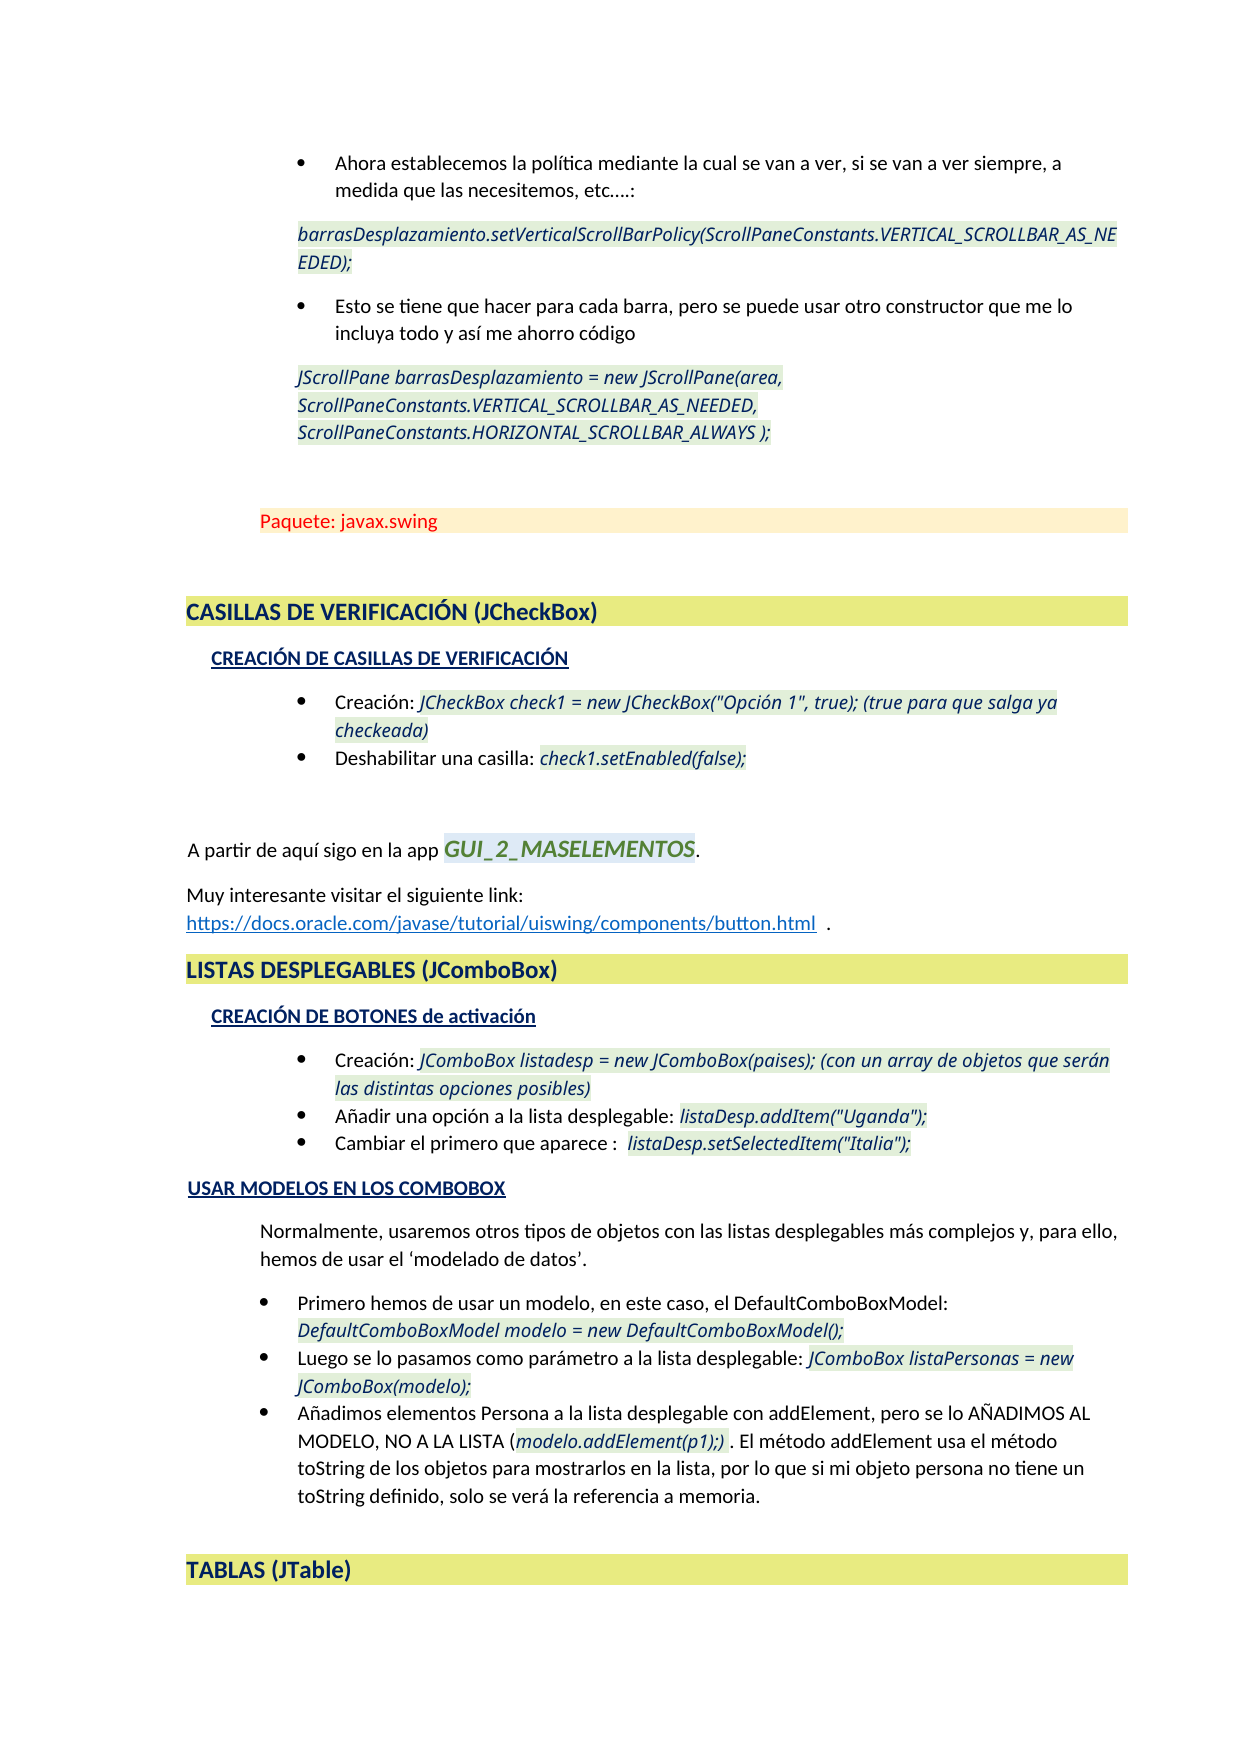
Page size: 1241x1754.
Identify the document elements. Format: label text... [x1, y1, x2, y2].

list Creación: JComboBox listadesp = new JComboBox(paises); (con un array de objetos que serán las distintas opciones posibles) [297, 1048, 1128, 1101]
text TABLAS (JTable) [186, 1554, 1128, 1585]
text LISTAS DESPLEGABLES (JComboBox) [186, 954, 1128, 984]
text A partir de aquí sigo en la app GUI_2_MASELEMENTOS. [187, 833, 1128, 863]
text JScrollPane barrasDesplazamiento = new JScrollPane(area, ScrollPaneConstants.VERTICAL_SCROLLBAR_AS_NEEDED, ScrollPaneConstants.HORIZONTAL_SCROLLBAR_ALWAYS ); [297, 364, 1128, 445]
text Muy interesante visitar el siguiente link: https://docs.oracle.com/javase/tutorial/uiswing/components/button.html . [186, 883, 1128, 935]
list Esto se tiene que hacer para cada barra, pero se puede usar otro constructor que me lo incluya todo y así me ahorro código [297, 293, 1128, 346]
list Ahora establecemos la política mediante la cual se van a ver, si se van a ver siempre, a medida que las necesitemos, etc….: [297, 150, 1128, 203]
text CASILLAS DE VERIFICACIÓN (JCheckBox) [186, 596, 1128, 626]
list Añadir una opción a la lista desplegable: listaDesp.addItem("Uganda"); [297, 1103, 1128, 1128]
text CREACIÓN DE CASILLAS DE VERIFICACIÓN [187, 646, 1128, 671]
list Luego se lo pasamos como parámetro a la lista desplegable: JComboBox listaPersonas = new JComboBox(modelo); [260, 1345, 1128, 1398]
text Normalmente, usaremos otros tipos de objetos con las listas desplegables más complejos y, para ello, hemos de usar el ‘modelado de datos’. [260, 1219, 1128, 1272]
text USAR MODELOS EN LOS COMBOBOX [187, 1175, 1128, 1200]
text barrasDesplazamiento.setVerticalScrollBarPolicy(ScrollPaneConstants.VERTICAL_SCROLLBAR_AS_NEEDED); [297, 221, 1128, 274]
list Deshabilitar una casilla: check1.setEnabled(false); [297, 745, 1128, 770]
list Primero hemos de usar un modelo, en este caso, el DefaultComboBoxModel: DefaultComboBoxModel modelo = new DefaultComboBoxModel(); [260, 1290, 1128, 1343]
list Añadimos elementos Persona a la lista desplegable con addElement, pero se lo AÑADIMOS AL MODELO, NO A LA LISTA (modelo.addElement(p1);) . El método addElement usa el método toString de los objetos para mostrarlos en la lista, por lo que si mi objeto persona no tiene un toString definido, solo se verá la referencia a memoria. [260, 1400, 1128, 1508]
list Cambiar el primero que aparece : listaDesp.setSelectedItem("Italia"); [297, 1130, 1128, 1156]
text Paquete: javax.swing [260, 508, 1128, 533]
text CREACIÓN DE BOTONES de activación [187, 1004, 1128, 1029]
list Creación: JCheckBox check1 = new JCheckBox("Opción 1", true); (true para que salga ya checkeada) [297, 689, 1128, 743]
